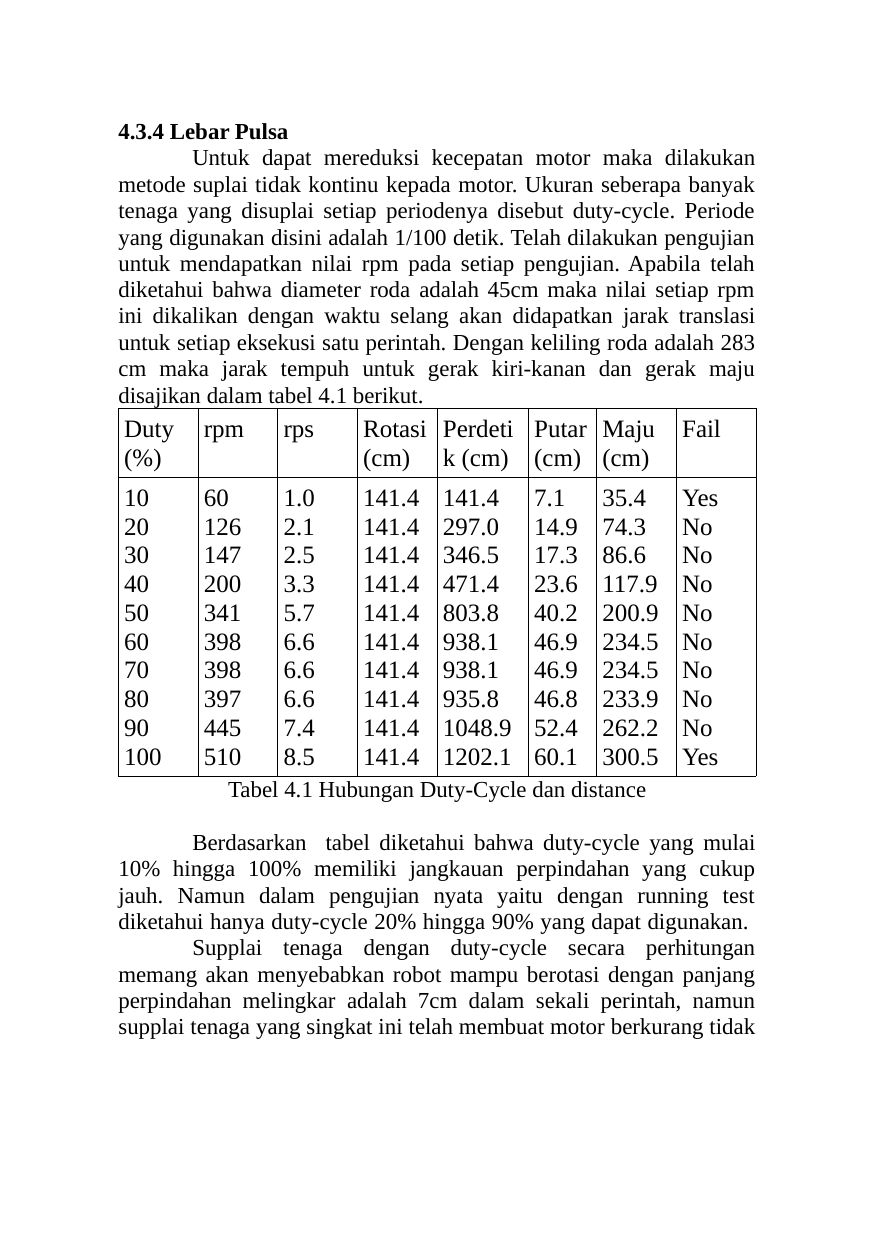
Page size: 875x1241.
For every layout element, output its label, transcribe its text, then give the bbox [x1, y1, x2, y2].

text 4.3.4 Lebar Pulsa [118, 118, 756, 144]
table_header Fail [677, 409, 756, 477]
table_header rpm [199, 409, 277, 477]
table_header Rotasi (cm) [358, 409, 437, 477]
table_header Duty (%) [119, 409, 198, 477]
table_header Putar (cm) [529, 409, 596, 477]
text Berdasarkan tabel diketahui bahwa duty-cycle yang mulai 10% hingga 100% memiliki jangkauan perpindahan yang cukup jauh. Namun dalam pengujian nyata yaitu dengan running test diketahui hanya duty-cycle 20% hingga 90% yang dapat digunakan. Supplai tenaga dengan duty-cycle secara perhitungan memang akan menyebabkan robot mampu berotasi dengan panjang perpindahan melingkar adalah 7cm dalam sekali perintah, namun supplai tenaga yang singkat ini telah membuat motor berkurang tidak [118, 829, 756, 1040]
table_cell 10 20 30 40 50 60 70 80 90 100 [119, 478, 198, 776]
table_cell 1.0 2.1 2.5 3.3 5.7 6.6 6.6 6.6 7.4 8.5 [278, 478, 357, 776]
text Untuk dapat mereduksi kecepatan motor maka dilakukan metode suplai tidak kontinu kepada motor. Ukuran seberapa banyak tenaga yang disuplai setiap periodenya disebut duty-cycle. Periode yang digunakan disini adalah 1/100 detik. Telah dilakukan pengujian untuk mendapatkan nilai rpm pada setiap pengujian. Apabila telah diketahui bahwa diameter roda adalah 45cm maka nilai setiap rpm ini dikalikan dengan waktu selang akan didapatkan jarak translasi untuk setiap eksekusi satu perintah. Dengan keliling roda adalah 283 cm maka jarak tempuh untuk gerak kiri-kanan dan gerak maju disajikan dalam tabel 4.1 berikut. [118, 144, 756, 408]
table_header Perdetik (cm) [438, 409, 528, 477]
table_cell 141.4 297.0 346.5 471.4 803.8 938.1 938.1 935.8 1048.9 1202.1 [438, 478, 528, 776]
table_cell 141.4 141.4 141.4 141.4 141.4 141.4 141.4 141.4 141.4 141.4 [358, 478, 437, 776]
table_cell 7.1 14.9 17.3 23.6 40.2 46.9 46.9 46.8 52.4 60.1 [529, 478, 596, 776]
table_header Maju (cm) [597, 409, 676, 477]
table_cell 35.4 74.3 86.6 117.9 200.9 234.5 234.5 233.9 262.2 300.5 [597, 478, 676, 776]
table_header rps [278, 409, 357, 477]
text Tabel 4.1 Hubungan Duty-Cycle dan distance [118, 777, 756, 803]
table_cell 60 126 147 200 341 398 398 397 445 510 [199, 478, 277, 776]
table_cell Yes No No No No No No No No Yes [677, 478, 756, 776]
